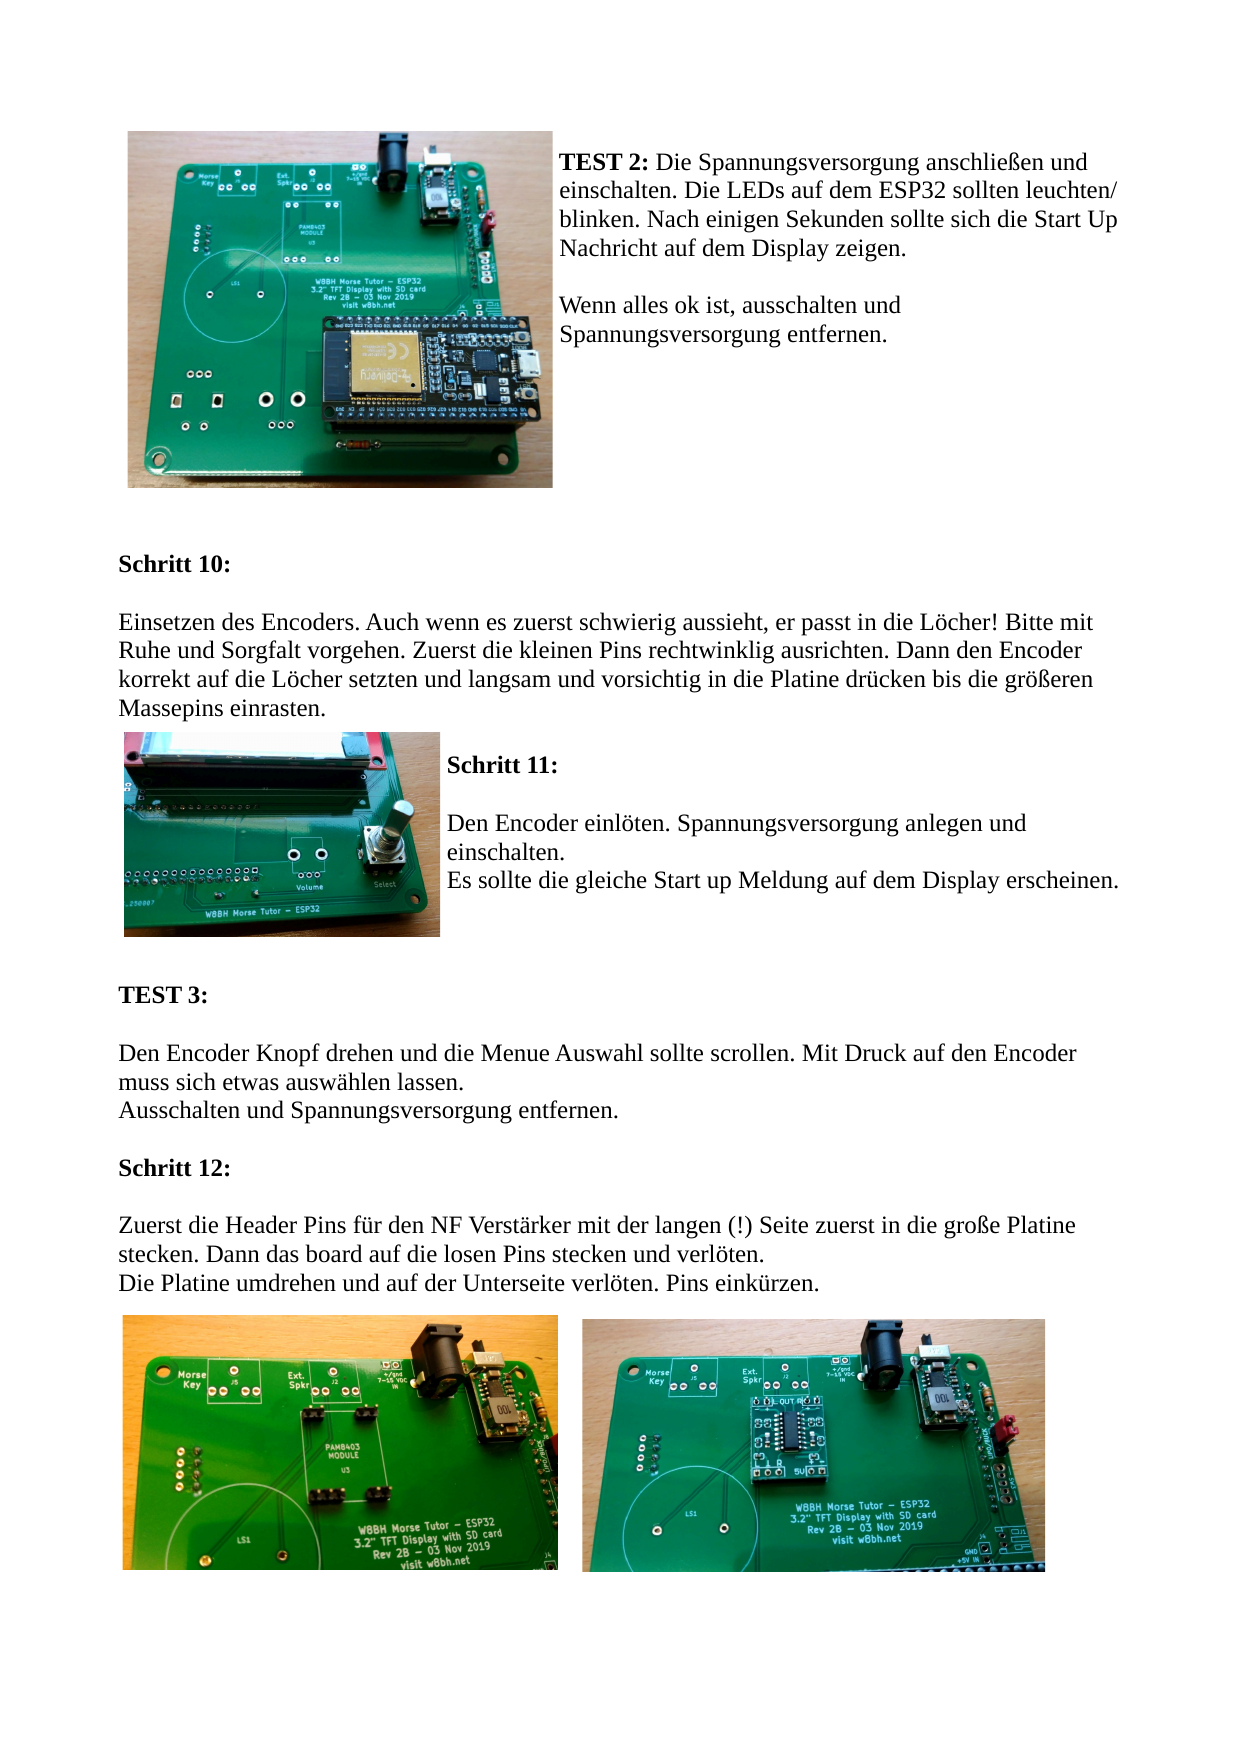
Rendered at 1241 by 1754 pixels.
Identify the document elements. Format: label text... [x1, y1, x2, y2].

picture [124, 732, 441, 937]
text Einsetzen des Encoders. Auch wenn es zuerst schwierig aussieht, er passt in die Löcher! Bitte mit Ruhe und Sorgfalt vorgehen. Zuerst die kleinen Pins rechtwinklig ausrichten. Dann den Encoder korrekt auf die Löcher setzten und langsam und vorsichtig in die Platine drücken bis die größeren Massepins einrasten. [118, 607, 1122, 722]
picture [122, 1315, 558, 1570]
text Schritt 12: [118, 1153, 1122, 1182]
text Wenn alles ok ist, ausschalten und [553, 291, 1122, 319]
text Ausschalten und Spannungsversorgung entfernen. [118, 1096, 1122, 1124]
text einschalten. Die LEDs auf dem ESP32 sollten leuchten/ [553, 176, 1122, 204]
text Den Encoder Knopf drehen und die Menue Auswahl sollte scrollen. Mit Druck auf den Encoder muss sich etwas auswählen lassen. [118, 1038, 1122, 1096]
text Die Platine umdrehen und auf der Unterseite verlöten. Pins einkürzen. [118, 1268, 1122, 1297]
picture [582, 1319, 1046, 1572]
text Spannungsversorgung entfernen. [553, 319, 1122, 348]
text blinken. Nach einigen Sekunden sollte sich die Start Up [553, 204, 1122, 233]
text Schritt 11: [441, 751, 1122, 779]
text Es sollte die gleiche Start up Meldung auf dem Display erscheinen. [441, 866, 1122, 894]
text Zuerst die Header Pins für den NF Verstärker mit der langen (!) Seite zuerst in die große Platine stecken. Dann das board auf die losen Pins stecken und verlöten. [118, 1211, 1122, 1268]
text Nachricht auf dem Display zeigen. [553, 233, 1122, 262]
text einschalten. [441, 837, 1122, 866]
text TEST 2: Die Spannungsversorgung anschließen und [553, 147, 1122, 176]
text Schritt 10: [118, 549, 1122, 578]
text TEST 3: [118, 981, 1122, 1009]
picture [127, 131, 553, 488]
text Den Encoder einlöten. Spannungsversorgung anlegen und [441, 808, 1122, 837]
